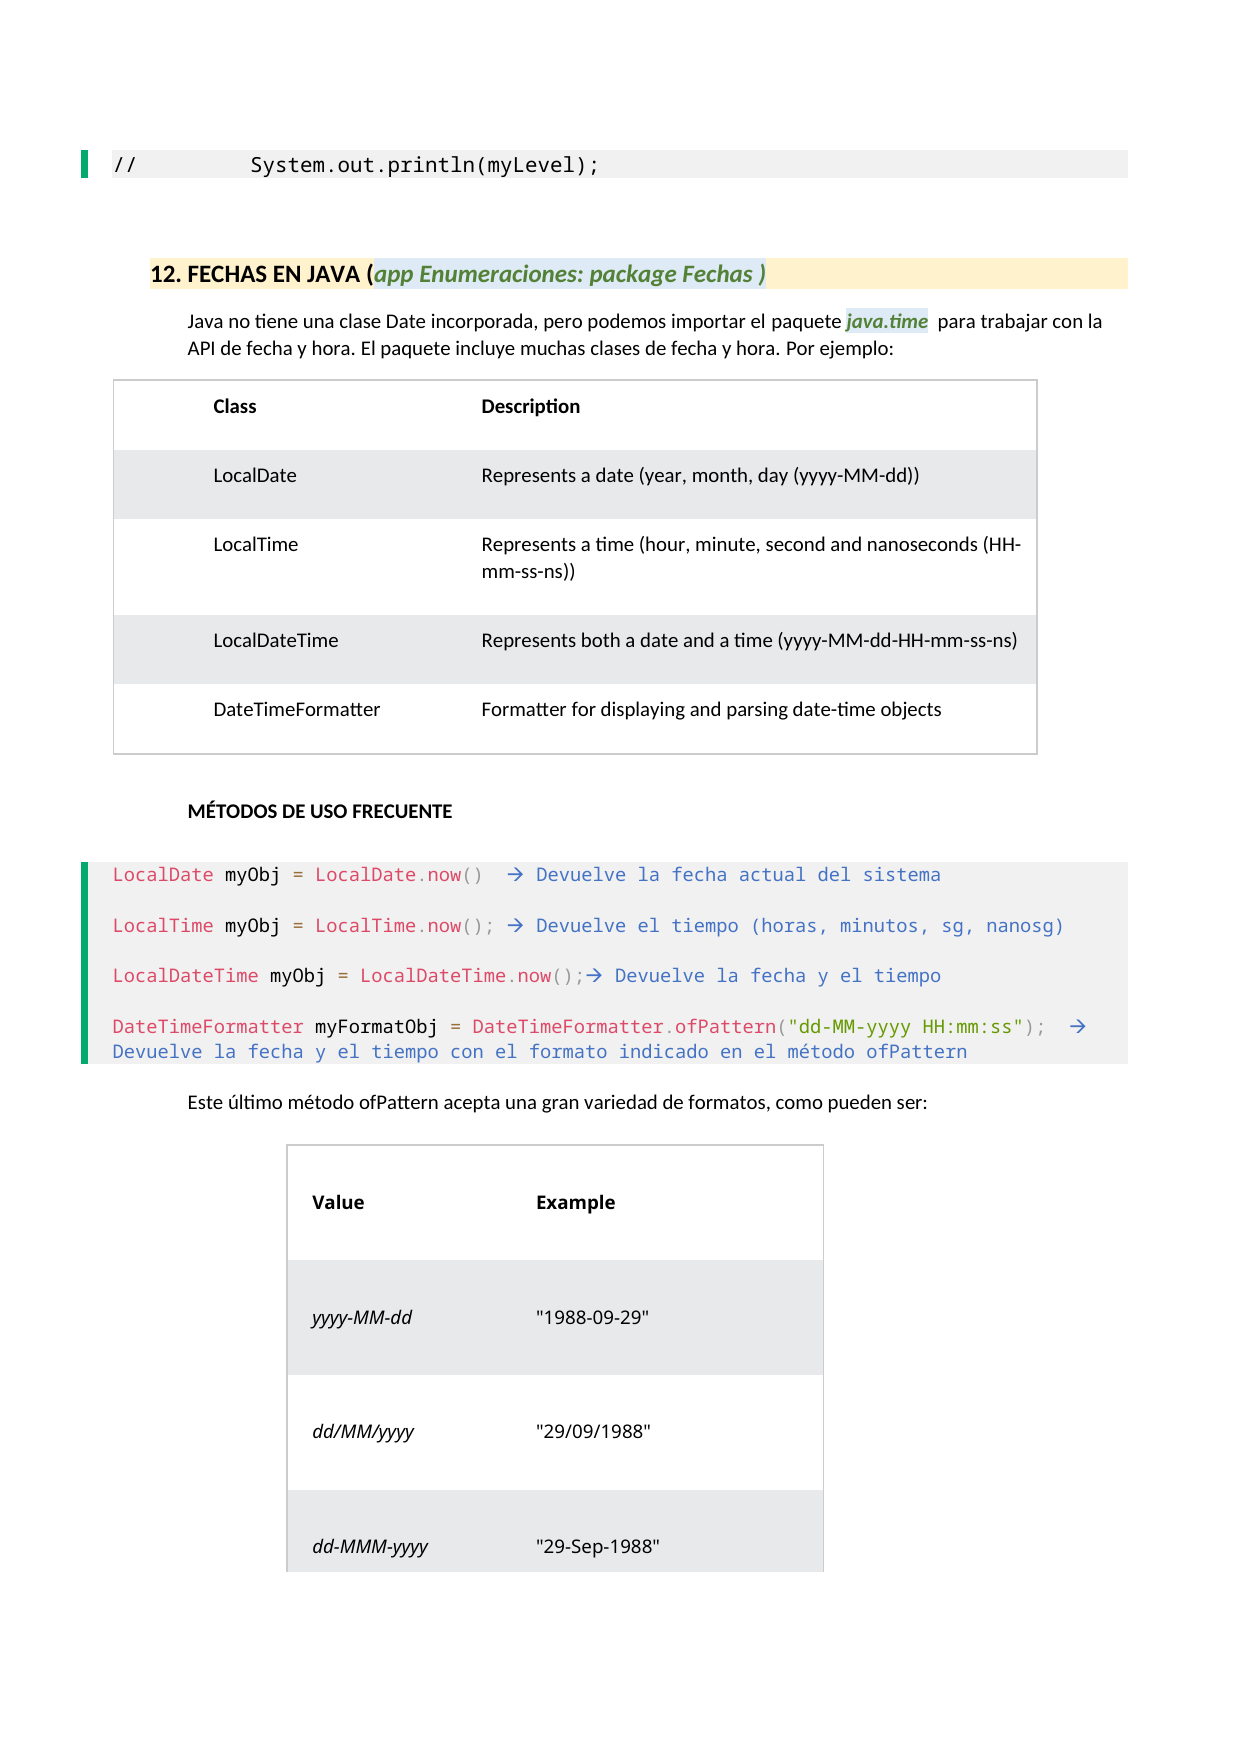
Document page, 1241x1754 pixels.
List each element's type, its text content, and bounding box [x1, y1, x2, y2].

table_header Class [114, 381, 394, 450]
table_cell Represents both a date and a time (yyyy-MM-dd-HH-mm-ss-ns) [394, 615, 1036, 684]
list FECHAS EN JAVA (app Enumeraciones: package Fechas ) [150, 258, 1128, 289]
table_cell dd/MM/yyyy [288, 1375, 523, 1490]
text // System.out.println(myLevel); [112, 150, 1128, 178]
table_header Description [394, 381, 1036, 450]
list Este último método ofPattern acepta una gran variedad de formatos, como pueden ser: [187, 1089, 1128, 1115]
table_cell LocalDate [114, 450, 394, 519]
table_cell "1988-09-29" [523, 1260, 823, 1375]
table_cell dd-MMM-yyyy [288, 1490, 523, 1572]
text LocalTime myObj = LocalTime.now();  Devuelve el tiempo (horas, minutos, sg, nanosg) [88, 912, 1128, 938]
table_cell DateTimeFormatter [114, 684, 394, 753]
table_cell Represents a date (year, month, day (yyyy-MM-dd)) [394, 450, 1036, 519]
text Java no tiene una clase Date incorporada, pero podemos importar el paquete java.time para trabajar con la API de fecha y hora. El paquete incluye muchas clases de fecha y hora. Por ejemplo: [187, 308, 1128, 361]
text LocalDate myObj = LocalDate.now()  Devuelve la fecha actual del sistema [88, 862, 1128, 887]
table_cell "29/09/1988" [523, 1375, 823, 1490]
table_header Example [523, 1146, 823, 1260]
table_header Value [288, 1146, 523, 1260]
list MÉTODOS DE USO FRECUENTE [187, 799, 1128, 824]
table_cell LocalTime [114, 519, 394, 615]
table_cell "29-Sep-1988" [523, 1490, 823, 1572]
text DateTimeFormatter myFormatObj = DateTimeFormatter.ofPattern("dd-MM-yyyy HH:mm:ss");  Devuelve la fecha y el tiempo con el formato indicado en el método ofPattern [88, 1013, 1128, 1064]
table_cell Represents a time (hour, minute, second and nanoseconds (HH-mm-ss-ns)) [394, 519, 1036, 615]
text LocalDateTime myObj = LocalDateTime.now(); Devuelve la fecha y el tiempo [88, 963, 1128, 988]
table_cell Formatter for displaying and parsing date-time objects [394, 684, 1036, 753]
table_cell LocalDateTime [114, 615, 394, 684]
table_cell yyyy-MM-dd [288, 1260, 523, 1375]
